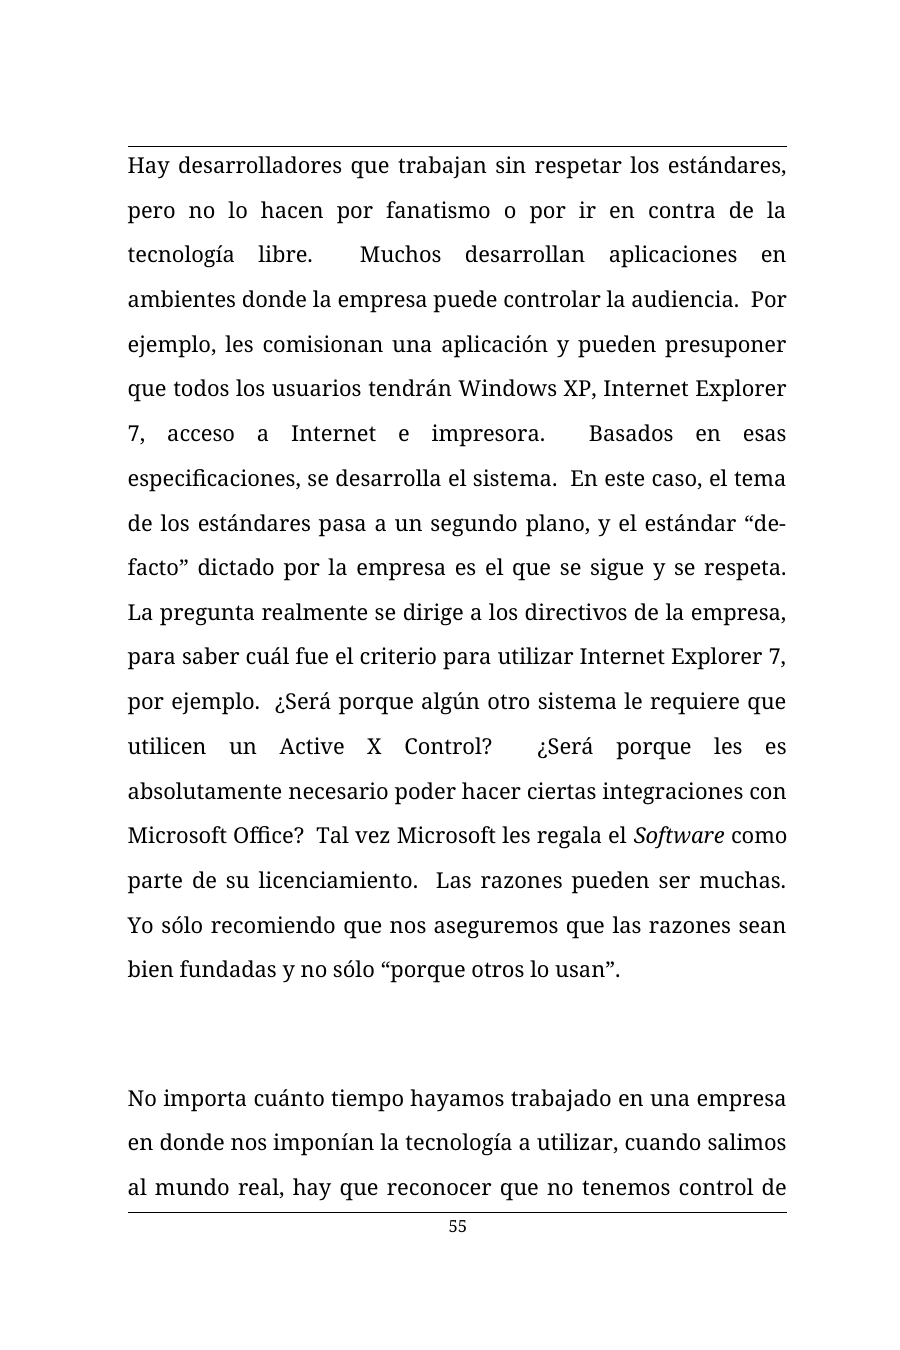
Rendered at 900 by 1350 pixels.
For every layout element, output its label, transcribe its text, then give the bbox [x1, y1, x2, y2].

text Hay desarrolladores que trabajan sin respetar los estándares, pero no lo hacen por fanatismo o por ir en contra de la tecnología libre. Muchos desarrollan aplicaciones en ambientes donde la empresa puede controlar la audiencia. Por ejemplo, les comisionan una aplicación y pueden presuponer que todos los usuarios tendrán Windows XP, Internet Explorer 7, acceso a Internet e impresora. Basados en esas especificaciones, se desarrolla el sistema. En este caso, el tema de los estándares pasa a un segundo plano, y el estándar “de-facto” dictado por la empresa es el que se sigue y se respeta. La pregunta realmente se dirige a los directivos de la empresa, para saber cuál fue el criterio para utilizar Internet Explorer 7, por ejemplo. ¿Será porque algún otro sistema le requiere que utilicen un Active X Control? ¿Será porque les es absolutamente necesario poder hacer ciertas integraciones con Microsoft Office? Tal vez Microsoft les regala el Software como parte de su licenciamiento. Las razones pueden ser muchas. Yo sólo recomiendo que nos aseguremos que las razones sean bien fundadas y no sólo “porque otros lo usan”. [127, 150, 787, 984]
text No importa cuánto tiempo hayamos trabajado en una empresa en donde nos imponían la tecnología a utilizar, cuando salimos al mundo real, hay que reconocer que no tenemos control de [127, 1083, 787, 1202]
